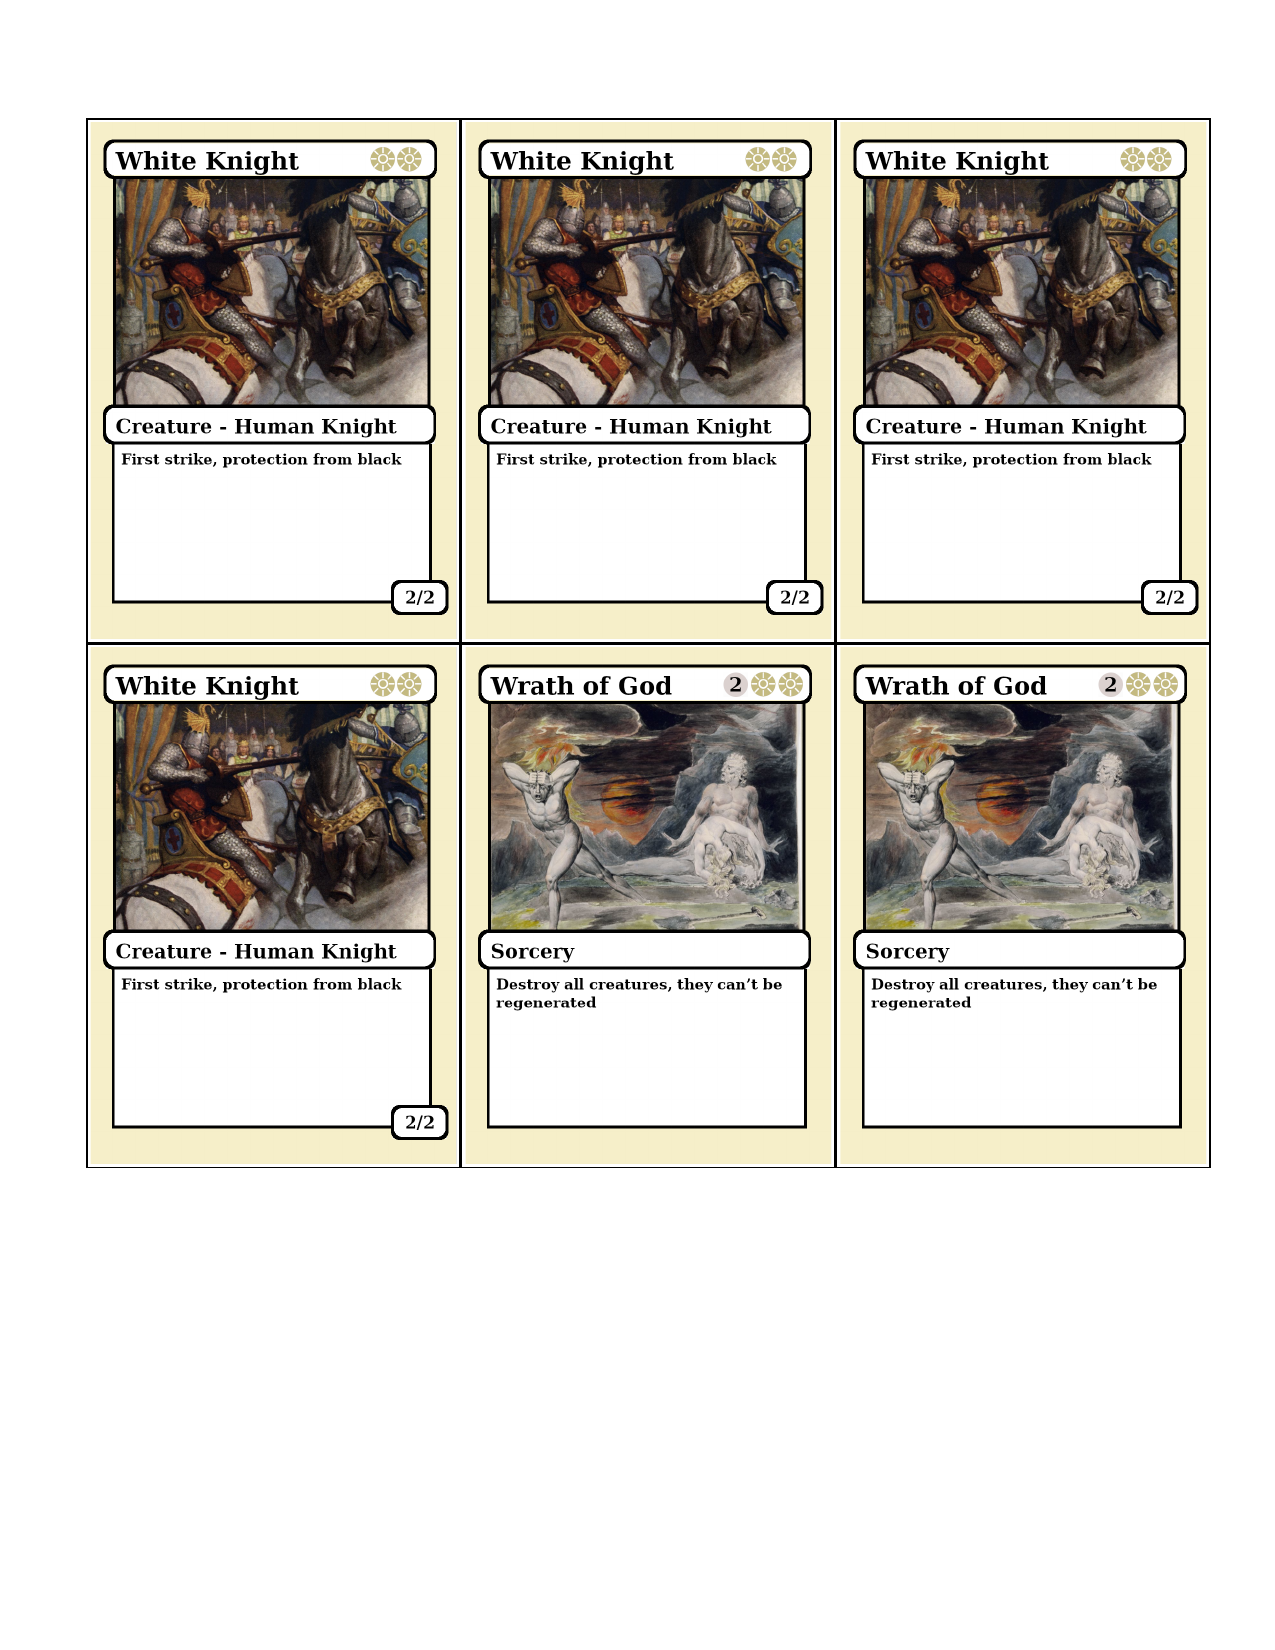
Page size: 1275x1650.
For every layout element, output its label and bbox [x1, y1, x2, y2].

picture [840, 647, 1207, 1164]
picture [465, 122, 832, 639]
picture [465, 647, 832, 1164]
picture [90, 647, 457, 1164]
picture [840, 122, 1207, 639]
picture [90, 122, 457, 639]
